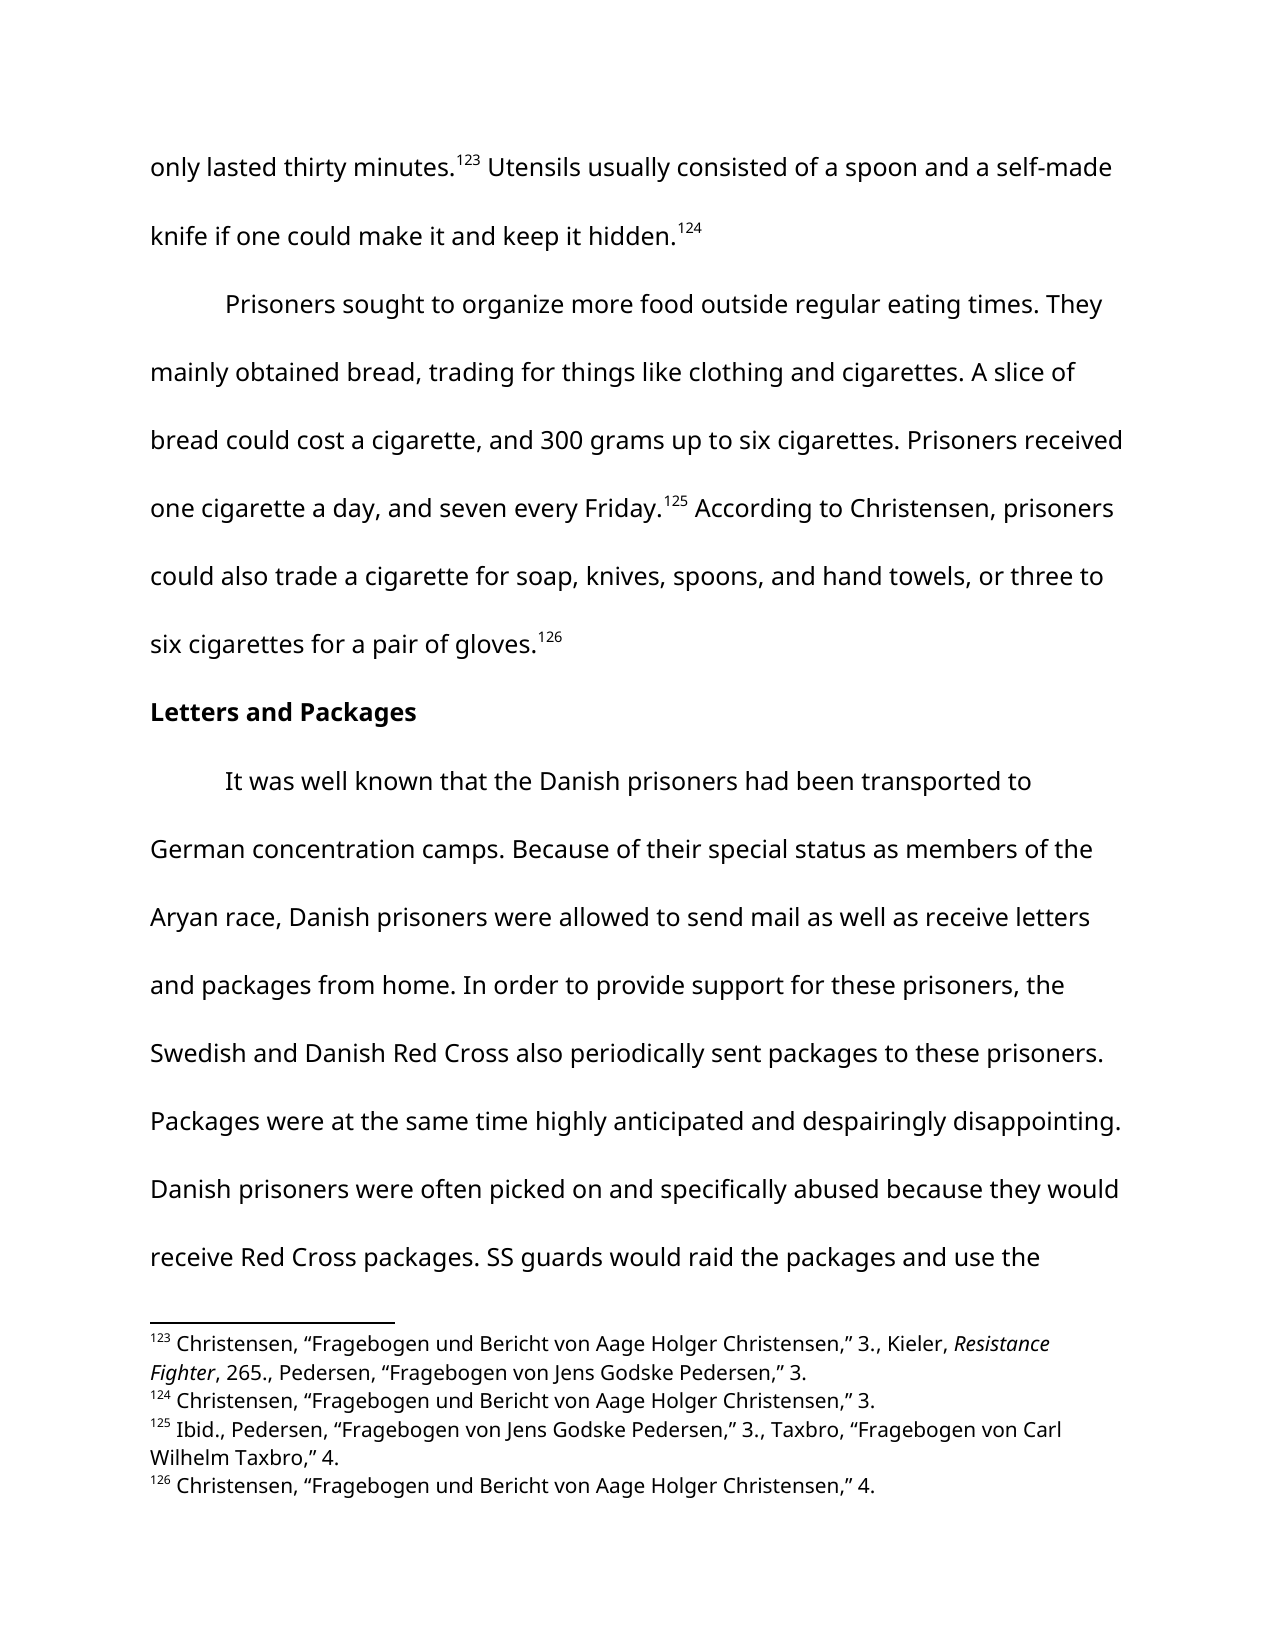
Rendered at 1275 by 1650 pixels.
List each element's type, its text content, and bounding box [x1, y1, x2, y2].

text Prisoners sought to organize more food outside regular eating times. They mainly obtained bread, trading for things like clothing and cigarettes. A slice of bread could cost a cigarette, and 300 grams up to six cigarettes. Prisoners received one cigarette a day, and seven every Friday. According to Christensen, prisoners could also trade a cigarette for soap, knives, spoons, and hand towels, or three to six cigarettes for a pair of gloves. [150, 286, 1125, 661]
text only lasted thirty minutes. Utensils usually consisted of a spoon and a self-made knife if one could make it and keep it hidden. [150, 150, 1125, 252]
text Christensen, “Fragebogen und Bericht von Aage Holger Christensen,” 3., Kieler, Resistance Fighter, 265., Pedersen, “Fragebogen von Jens Godske Pedersen,” 3. [150, 1329, 1125, 1386]
text Christensen, “Fragebogen und Bericht von Aage Holger Christensen,” 4. [150, 1472, 1125, 1500]
text Ibid., Pedersen, “Fragebogen von Jens Godske Pedersen,” 3., Taxbro, “Fragebogen von Carl Wilhelm Taxbro,” 4. [150, 1415, 1125, 1472]
text Christensen, “Fragebogen und Bericht von Aage Holger Christensen,” 3. [150, 1386, 1125, 1415]
text It was well known that the Danish prisoners had been transported to German concentration camps. Because of their special status as members of the Aryan race, Danish prisoners were allowed to send mail as well as receive letters and packages from home. In order to provide support for these prisoners, the Swedish and Danish Red Cross also periodically sent packages to these prisoners. Packages were at the same time highly anticipated and despairingly disappointing. Danish prisoners were often picked on and specifically abused because they would receive Red Cross packages. SS guards would raid the packages and use the [150, 763, 1125, 1274]
text Letters and Packages [150, 695, 1125, 729]
